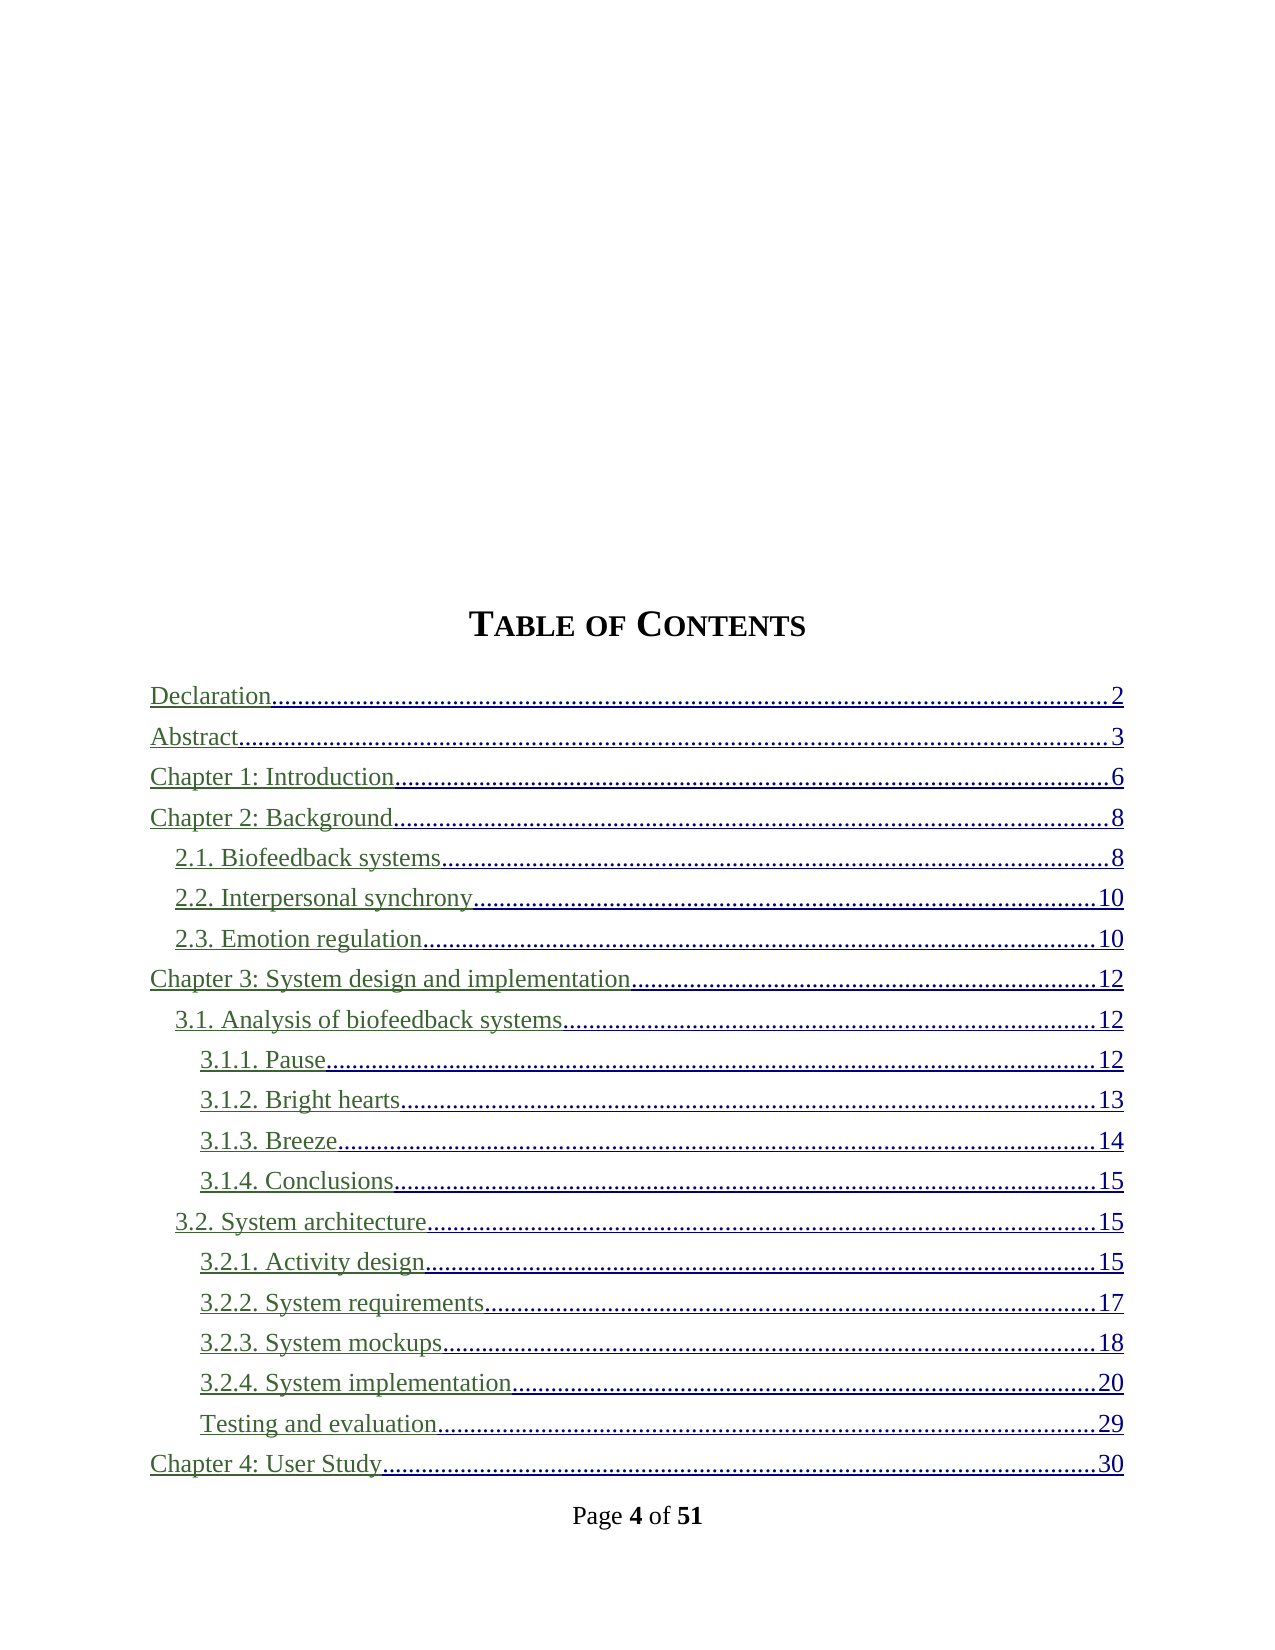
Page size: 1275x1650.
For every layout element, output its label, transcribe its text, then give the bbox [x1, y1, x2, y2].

text Chapter 2: Background 8 [150, 802, 1125, 832]
text 3.1.1. Pause 12 [200, 1044, 1125, 1074]
text Chapter 1: Introduction 6 [150, 761, 1125, 791]
text Testing and evaluation 29 [200, 1408, 1125, 1438]
text Chapter 4: User Study 30 [150, 1448, 1125, 1478]
text Declaration 2 [150, 680, 1125, 710]
text 3.1.3. Breeze 14 [200, 1125, 1125, 1155]
text 3.2.1. Activity design 15 [200, 1246, 1125, 1276]
text 3.2.4. System implementation 20 [200, 1367, 1125, 1397]
subtitle Table of Contents [150, 602, 1125, 645]
text Chapter 3: System design and implementation 12 [150, 963, 1125, 993]
text 2.1. Biofeedback systems 8 [175, 842, 1125, 872]
text 3.1. Analysis of biofeedback systems 12 [175, 1004, 1125, 1034]
text 2.3. Emotion regulation 10 [175, 923, 1125, 953]
text 2.2. Interpersonal synchrony 10 [175, 882, 1125, 912]
text 3.1.2. Bright hearts 13 [200, 1084, 1125, 1114]
text 3.2. System architecture 15 [175, 1206, 1125, 1236]
text Abstract 3 [150, 721, 1125, 751]
text 3.2.2. System requirements 17 [200, 1287, 1125, 1317]
text 3.1.4. Conclusions 15 [200, 1165, 1125, 1195]
text 3.2.3. System mockups 18 [200, 1327, 1125, 1357]
